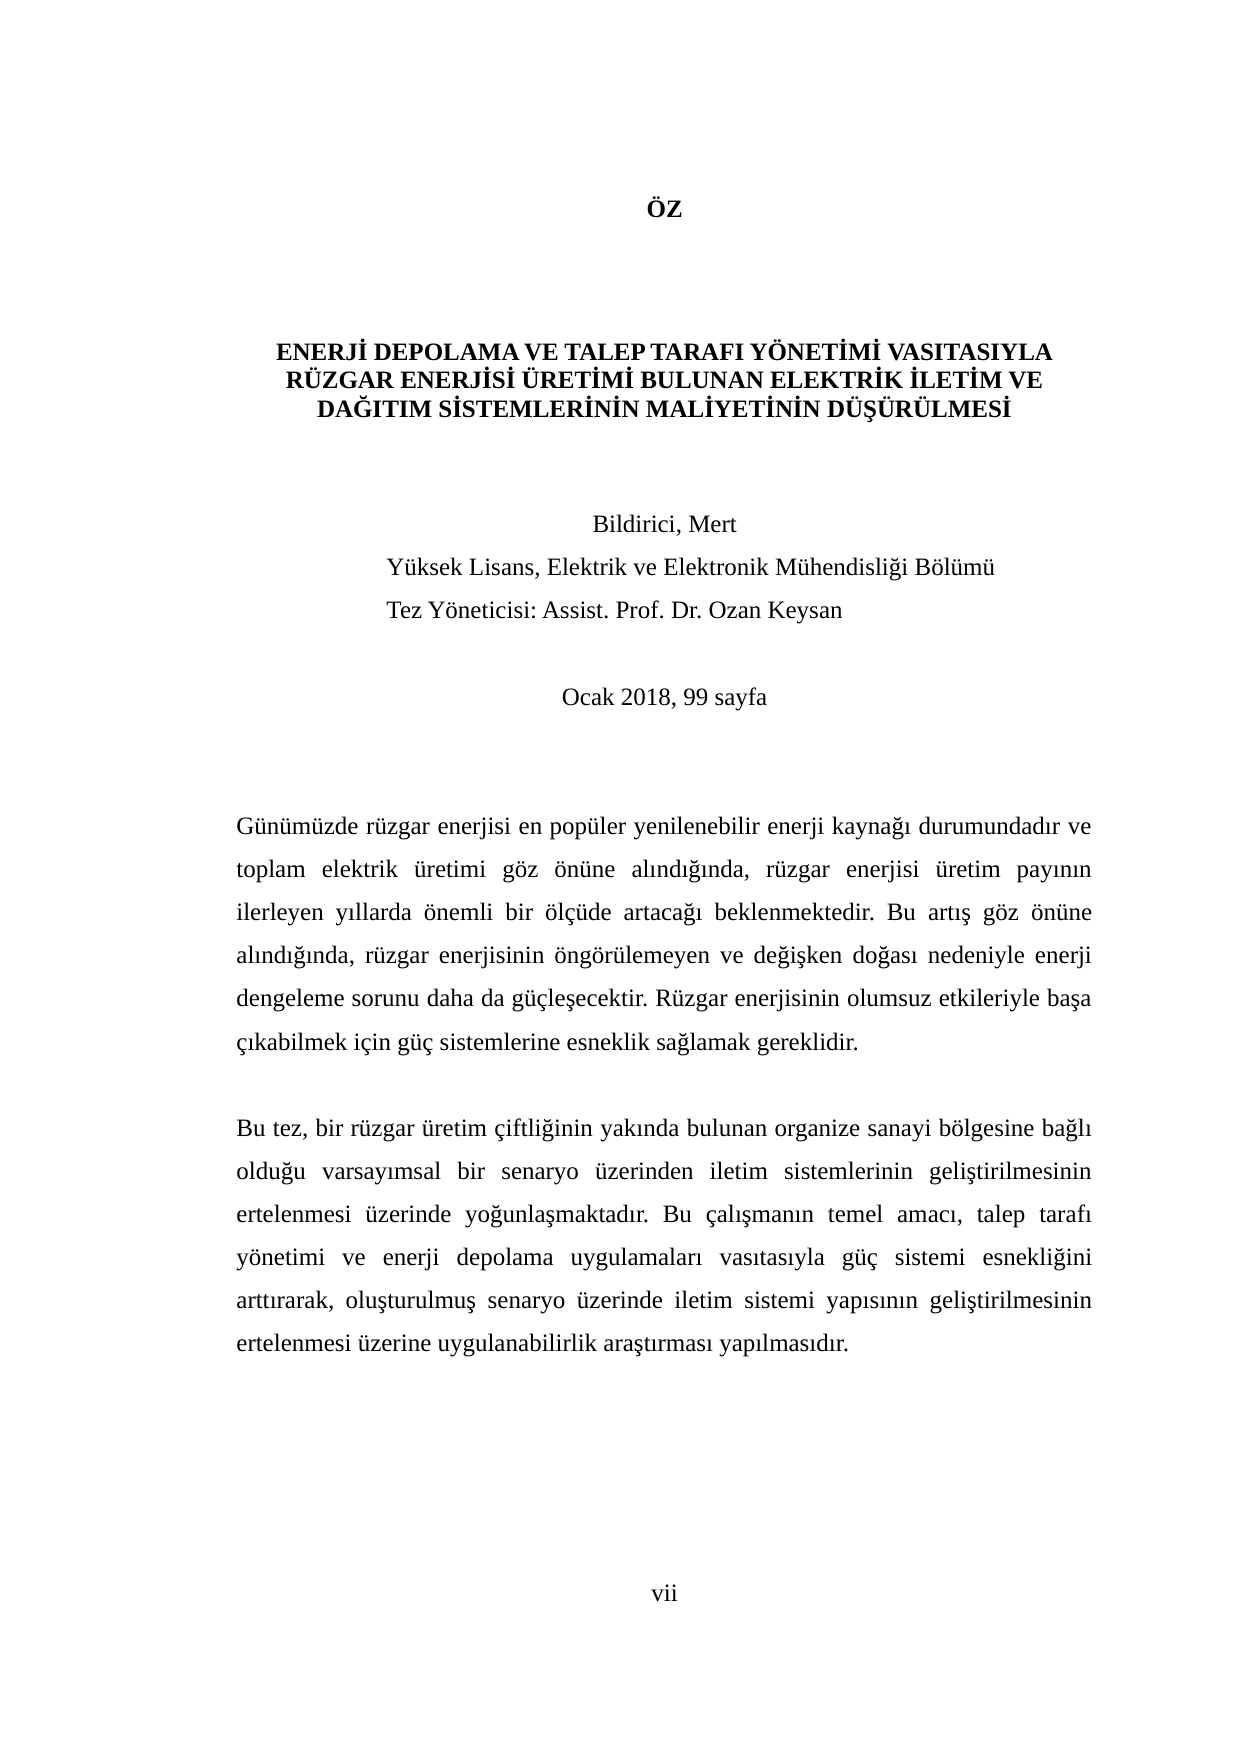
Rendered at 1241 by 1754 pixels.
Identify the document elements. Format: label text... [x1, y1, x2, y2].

text Tez Yöneticisi: Assist. Prof. Dr. Ozan Keysan [236, 595, 1093, 624]
list ÖZ [236, 194, 1093, 223]
text Yüksek Lisans, Elektrik ve Elektronik Mühendisliği Bölümü [236, 552, 1093, 581]
text ENERJİ DEPOLAMA VE TALEP TARAFI YÖNETİMİ VASITASIYLA RÜZGAR ENERJİSİ ÜRETİMİ BULUNAN ELEKTRİK İLETİM VE DAĞITIM SİSTEMLERİNİN MALİYETİNİN DÜŞÜRÜLMESİ [236, 337, 1093, 423]
text Günümüzde rüzgar enerjisi en popüler yenilenebilir enerji kaynağı durumundadır ve toplam elektrik üretimi göz önüne alındığında, rüzgar enerjisi üretim payının ilerleyen yıllarda önemli bir ölçüde artacağı beklenmektedir. Bu artış göz önüne alındığında, rüzgar enerjisinin öngörülemeyen ve değişken doğası nedeniyle enerji dengeleme sorunu daha da güçleşecektir. Rüzgar enerjisinin olumsuz etkileriyle başa çıkabilmek için güç sistemlerine esneklik sağlamak gereklidir. [236, 811, 1093, 1055]
text Bu tez, bir rüzgar üretim çiftliğinin yakında bulunan organize sanayi bölgesine bağlı olduğu varsayımsal bir senaryo üzerinden iletim sistemlerinin geliştirilmesinin ertelenmesi üzerinde yoğunlaşmaktadır. Bu çalışmanın temel amacı, talep tarafı yönetimi ve enerji depolama uygulamaları vasıtasıyla güç sistemi esnekliğini arttırarak, oluşturulmuş senaryo üzerinde iletim sistemi yapısının geliştirilmesinin ertelenmesi üzerine uygulanabilirlik araştırması yapılmasıdır. [236, 1113, 1093, 1357]
text Ocak 2018, 99 sayfa [236, 682, 1093, 710]
text Bildirici, Mert [236, 509, 1093, 538]
